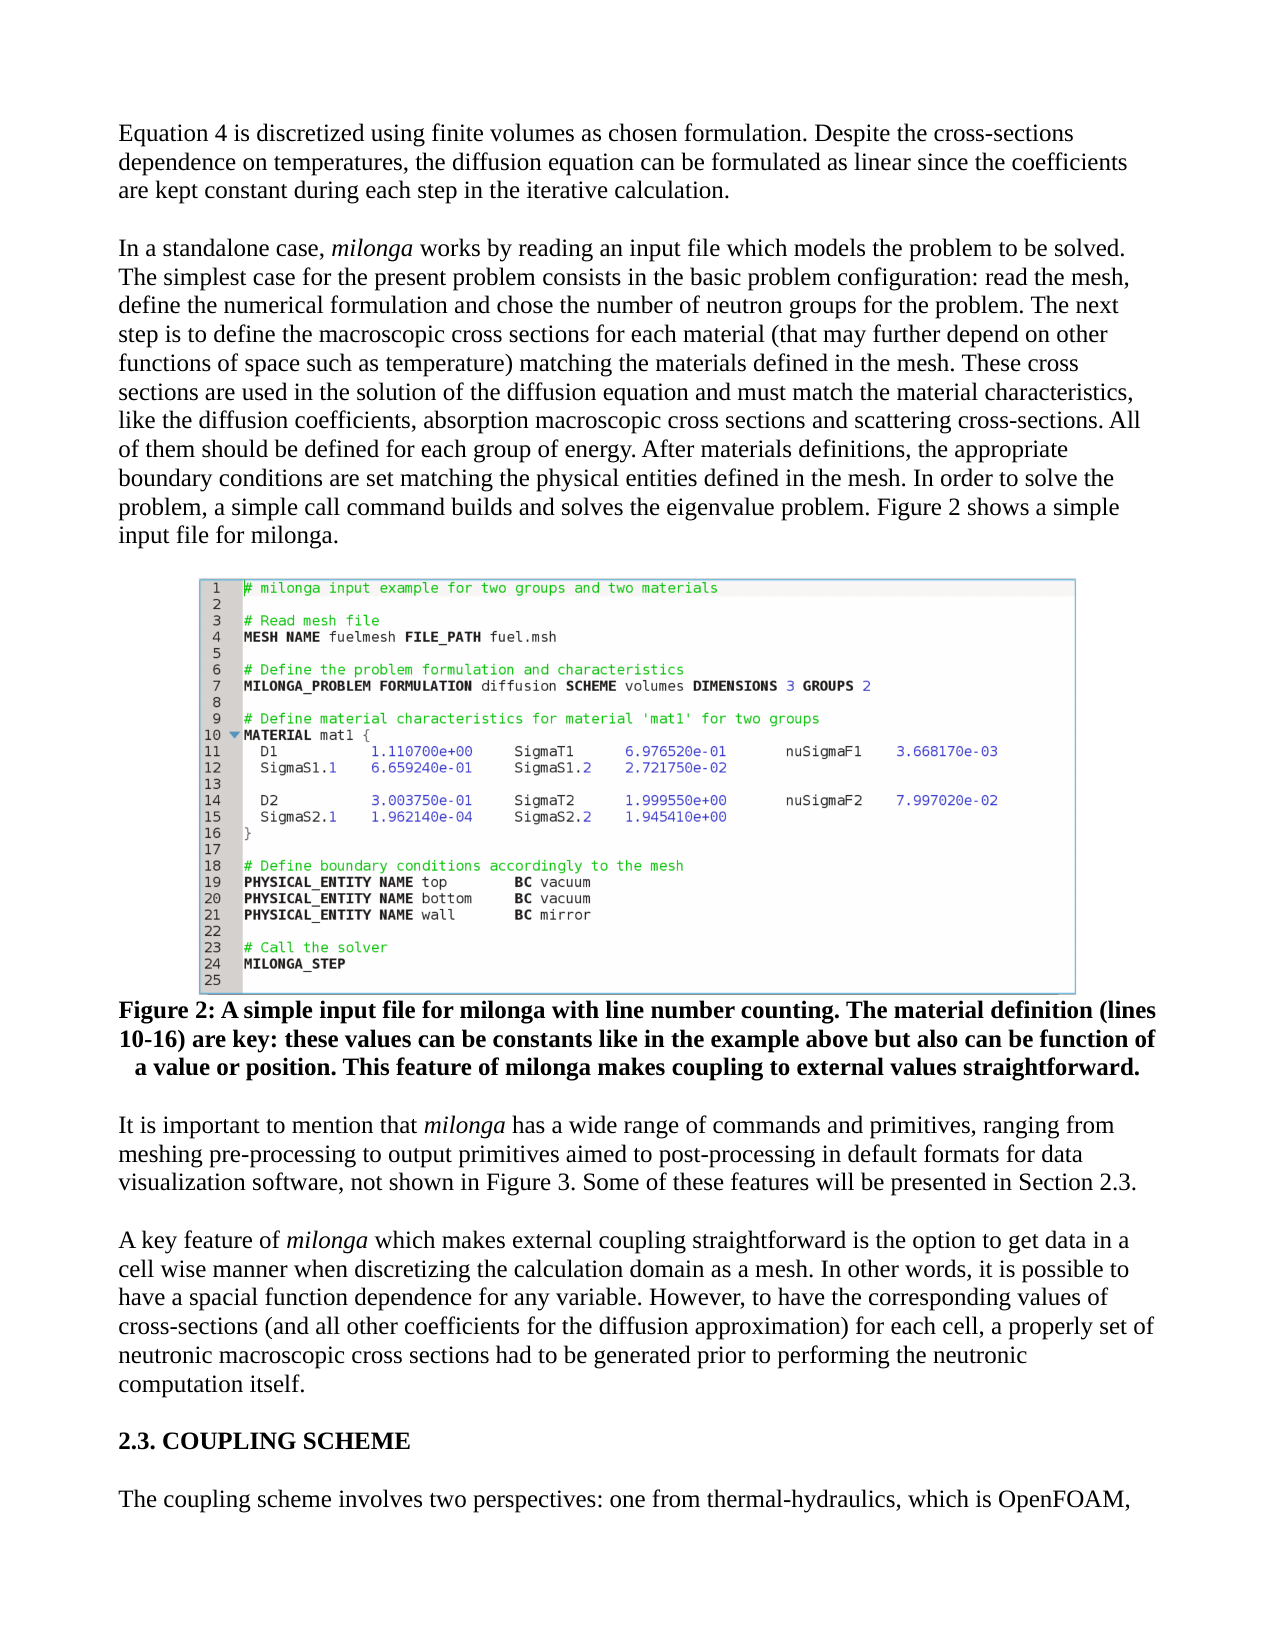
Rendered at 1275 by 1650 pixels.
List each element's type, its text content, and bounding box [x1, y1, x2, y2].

picture [198, 578, 1077, 995]
text In a standalone case, milonga works by reading an input file which models the problem to be solved. The simplest case for the present problem consists in the basic problem configuration: read the mesh, define the numerical formulation and chose the number of neutron groups for the problem. The next step is to define the macroscopic cross sections for each material (that may further depend on other functions of space such as temperature) matching the materials defined in the mesh. These cross sections are used in the solution of the diffusion equation and must match the material characteristics, like the diffusion coefficients, absorption macroscopic cross sections and scattering cross-sections. All of them should be defined for each group of energy. After materials definitions, the appropriate boundary conditions are set matching the physical entities defined in the mesh. In order to solve the problem, a simple call command builds and solves the eigenvalue problem. Figure 2 shows a simple input file for milonga. [118, 233, 1157, 549]
text Figure 2: A simple input file for milonga with line number counting. The material definition (lines 10-16) are key: these values can be constants like in the example above but also can be function of a value or position. This feature of milonga makes coupling to external values straightforward. [118, 578, 1157, 1081]
text 2.3. COUPLING SCHEME [118, 1426, 1157, 1455]
text It is important to mention that milonga has a wide range of commands and primitives, ranging from meshing pre-processing to output primitives aimed to post-processing in default formats for data visualization software, not shown in Figure 3. Some of these features will be presented in Section 2.3. [118, 1110, 1157, 1196]
text A key feature of milonga which makes external coupling straightforward is the option to get data in a cell wise manner when discretizing the calculation domain as a mesh. In other words, it is possible to have a spacial function dependence for any variable. However, to have the corresponding values of cross-sections (and all other coefficients for the diffusion approximation) for each cell, a properly set of neutronic macroscopic cross sections had to be generated prior to performing the neutronic computation itself. [118, 1225, 1157, 1397]
text The coupling scheme involves two perspectives: one from thermal-hydraulics, which is OpenFOAM, [118, 1484, 1157, 1512]
text Equation 4 is discretized using finite volumes as chosen formulation. Despite the cross-sections dependence on temperatures, the diffusion equation can be formulated as linear since the coefficients are kept constant during each step in the iterative calculation. [118, 118, 1157, 204]
